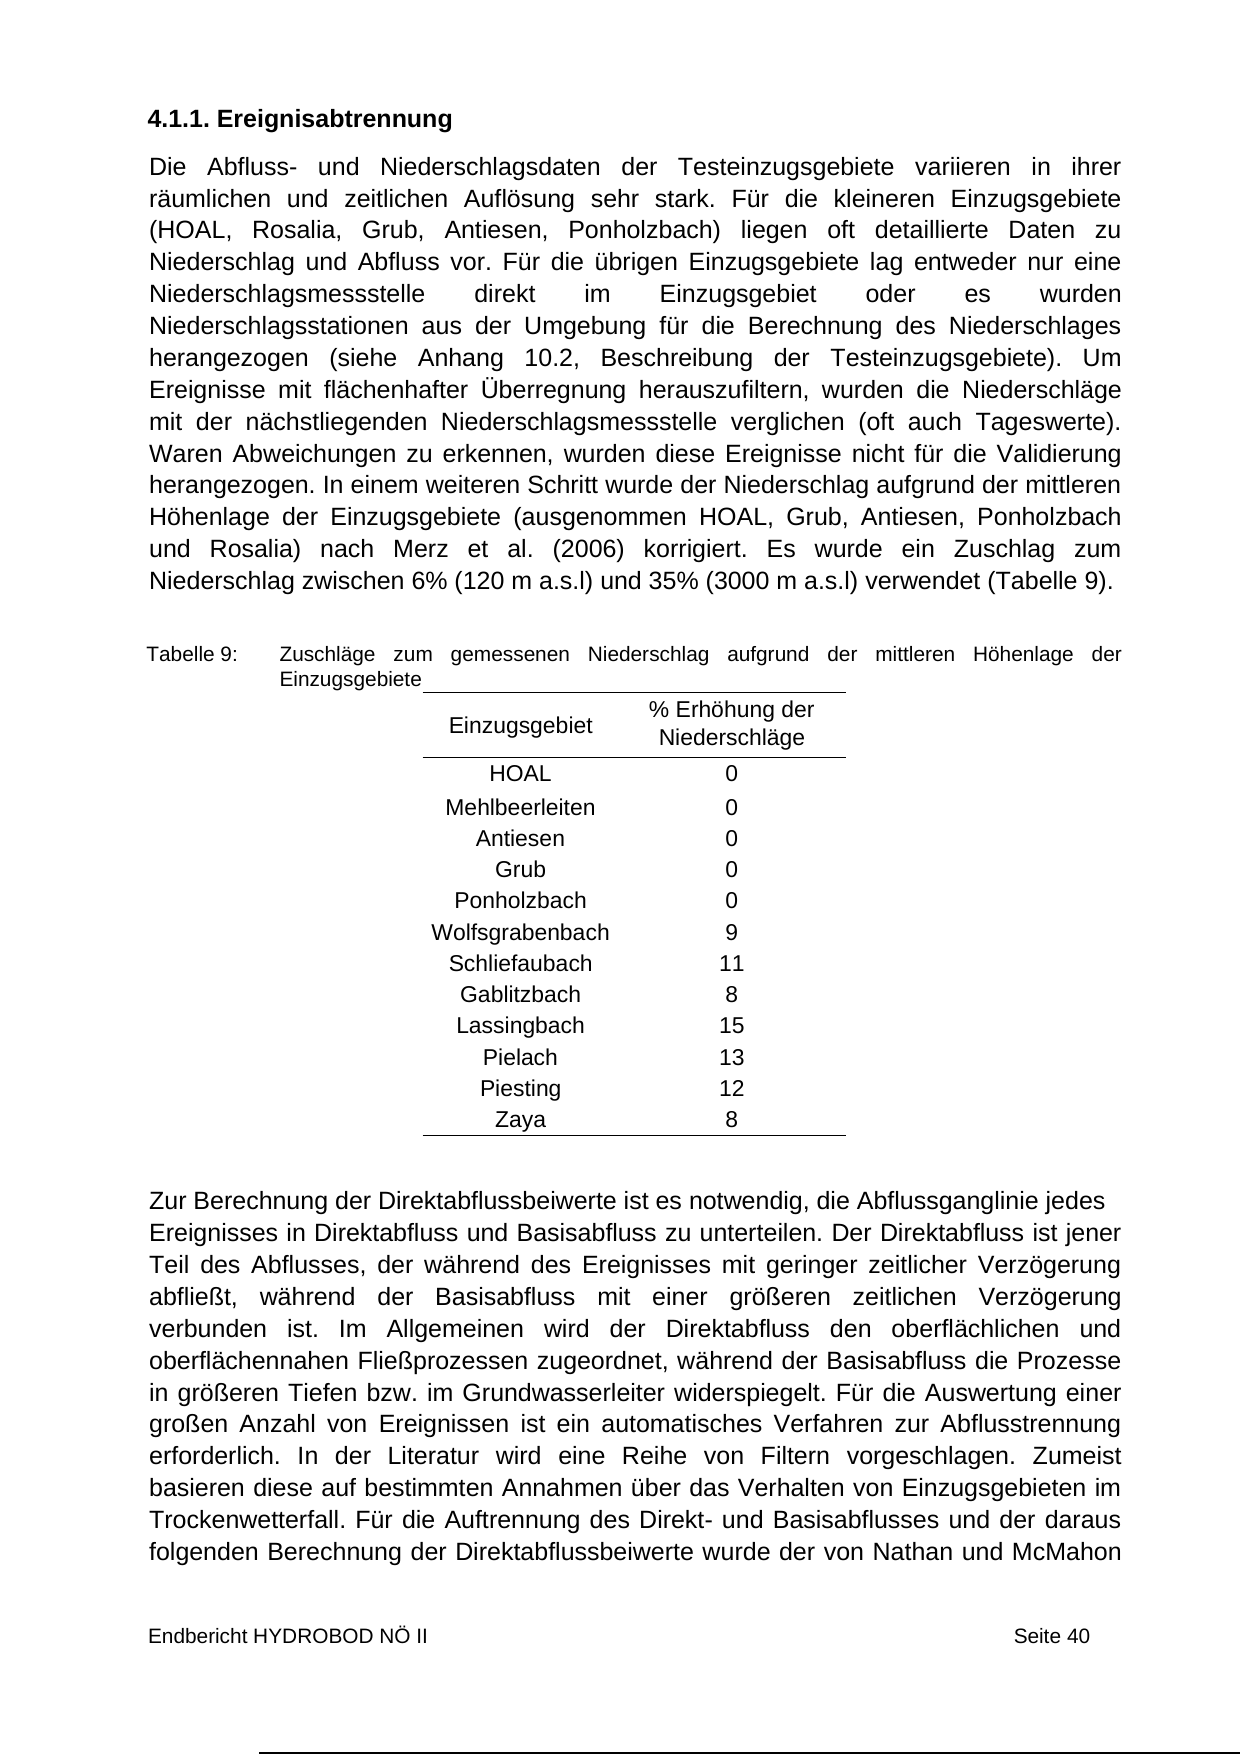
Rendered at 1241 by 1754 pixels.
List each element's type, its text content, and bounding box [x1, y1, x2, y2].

table_cell 13 [649, 1041, 846, 1072]
table_cell Zaya [423, 1104, 649, 1134]
table_cell 8 [649, 1104, 846, 1134]
text Die Abfluss- und Niederschlagsdaten der Testeinzugsgebiete variieren in ihrer räumlichen und zeitlichen Auflösung sehr stark. Für die kleineren Einzugsgebiete (HOAL, Rosalia, Grub, Antiesen, Ponholzbach) liegen oft detaillierte Daten zu Niederschlag und Abfluss vor. Für die übrigen Einzugsgebiete lag entweder nur eine Niederschlagsmessstelle direkt im Einzugsgebiet oder es wurden Niederschlagsstationen aus der Umgebung für die Berechnung des Niederschlages herangezogen (siehe Anhang 10.2, Beschreibung der Testeinzugsgebiete). Um Ereignisse mit flächenhafter Überregnung herauszufiltern, wurden die Niederschläge mit der nächstliegenden Niederschlagsmessstelle verglichen (oft auch Tageswerte). Waren Abweichungen zu erkennen, wurden diese Ereignisse nicht für die Validierung herangezogen. In einem weiteren Schritt wurde der Niederschlag aufgrund der mittleren Höhenlage der Einzugsgebiete (ausgenommen HOAL, Grub, Antiesen, Ponholzbach und Rosalia) nach Merz et al. (2006) korrigiert. Es wurde ein Zuschlag zum Niederschlag zwischen 6% (120 m a.s.l) und 35% (3000 m a.s.l) verwendet (Tabelle 9). [149, 152, 1123, 595]
text Tabelle 9: Zuschläge zum gemessenen Niederschlag aufgrund der mittleren Höhenlage der Einzugsgebiete [146, 642, 1123, 690]
table_cell Mehlbeerleiten [423, 791, 649, 822]
text Zur Berechnung der Direktabflussbeiwerte ist es notwendig, die Abflussganglinie jedes [149, 1186, 1123, 1214]
table_cell Ponholzbach [423, 885, 649, 916]
table_cell Antiesen [423, 822, 649, 853]
table_cell Grub [423, 854, 649, 885]
table_cell 0 [649, 822, 846, 853]
table_header % Erhöhung der Niederschläge [649, 693, 846, 757]
table_cell 0 [649, 885, 846, 916]
table_cell 0 [649, 791, 846, 822]
table_cell 12 [649, 1072, 846, 1103]
table_cell 0 [649, 854, 846, 885]
table_cell Gablitzbach [423, 979, 649, 1010]
subtitle 4.1.1. Ereignisabtrennung [147, 104, 1137, 132]
table_cell 11 [649, 947, 846, 978]
table_cell 0 [649, 758, 846, 791]
text Ereignisses in Direktabfluss und Basisabfluss zu unterteilen. Der Direktabfluss ist jener Teil des Abflusses, der während des Ereignisses mit geringer zeitlicher Verzögerung abfließt, während der Basisabfluss mit einer größeren zeitlichen Verzögerung verbunden ist. Im Allgemeinen wird der Direktabfluss den oberflächlichen und oberflächennahen Fließprozessen zugeordnet, während der Basisabfluss die Prozesse in größeren Tiefen bzw. im Grundwasserleiter widerspiegelt. Für die Auswertung einer großen Anzahl von Ereignissen ist ein automatisches Verfahren zur Abflusstrennung erforderlich. In der Literatur wird eine Reihe von Filtern vorgeschlagen. Zumeist basieren diese auf bestimmten Annahmen über das Verhalten von Einzugsgebieten im Trockenwetterfall. Für die Auftrennung des Direkt- und Basisabflusses und der daraus folgenden Berechnung der Direktabflussbeiwerte wurde der von Nathan und McMahon [149, 1218, 1123, 1566]
table_cell Piesting [423, 1072, 649, 1103]
table_cell 8 [649, 979, 846, 1010]
table_cell HOAL [423, 758, 649, 791]
table_cell Pielach [423, 1041, 649, 1072]
table_header Einzugsgebiet [423, 693, 649, 757]
table_cell Schliefaubach [423, 947, 649, 978]
table_cell 9 [649, 916, 846, 947]
table_cell 15 [649, 1010, 846, 1041]
table_cell Lassingbach [423, 1010, 649, 1041]
table_cell Wolfsgrabenbach [423, 916, 649, 947]
